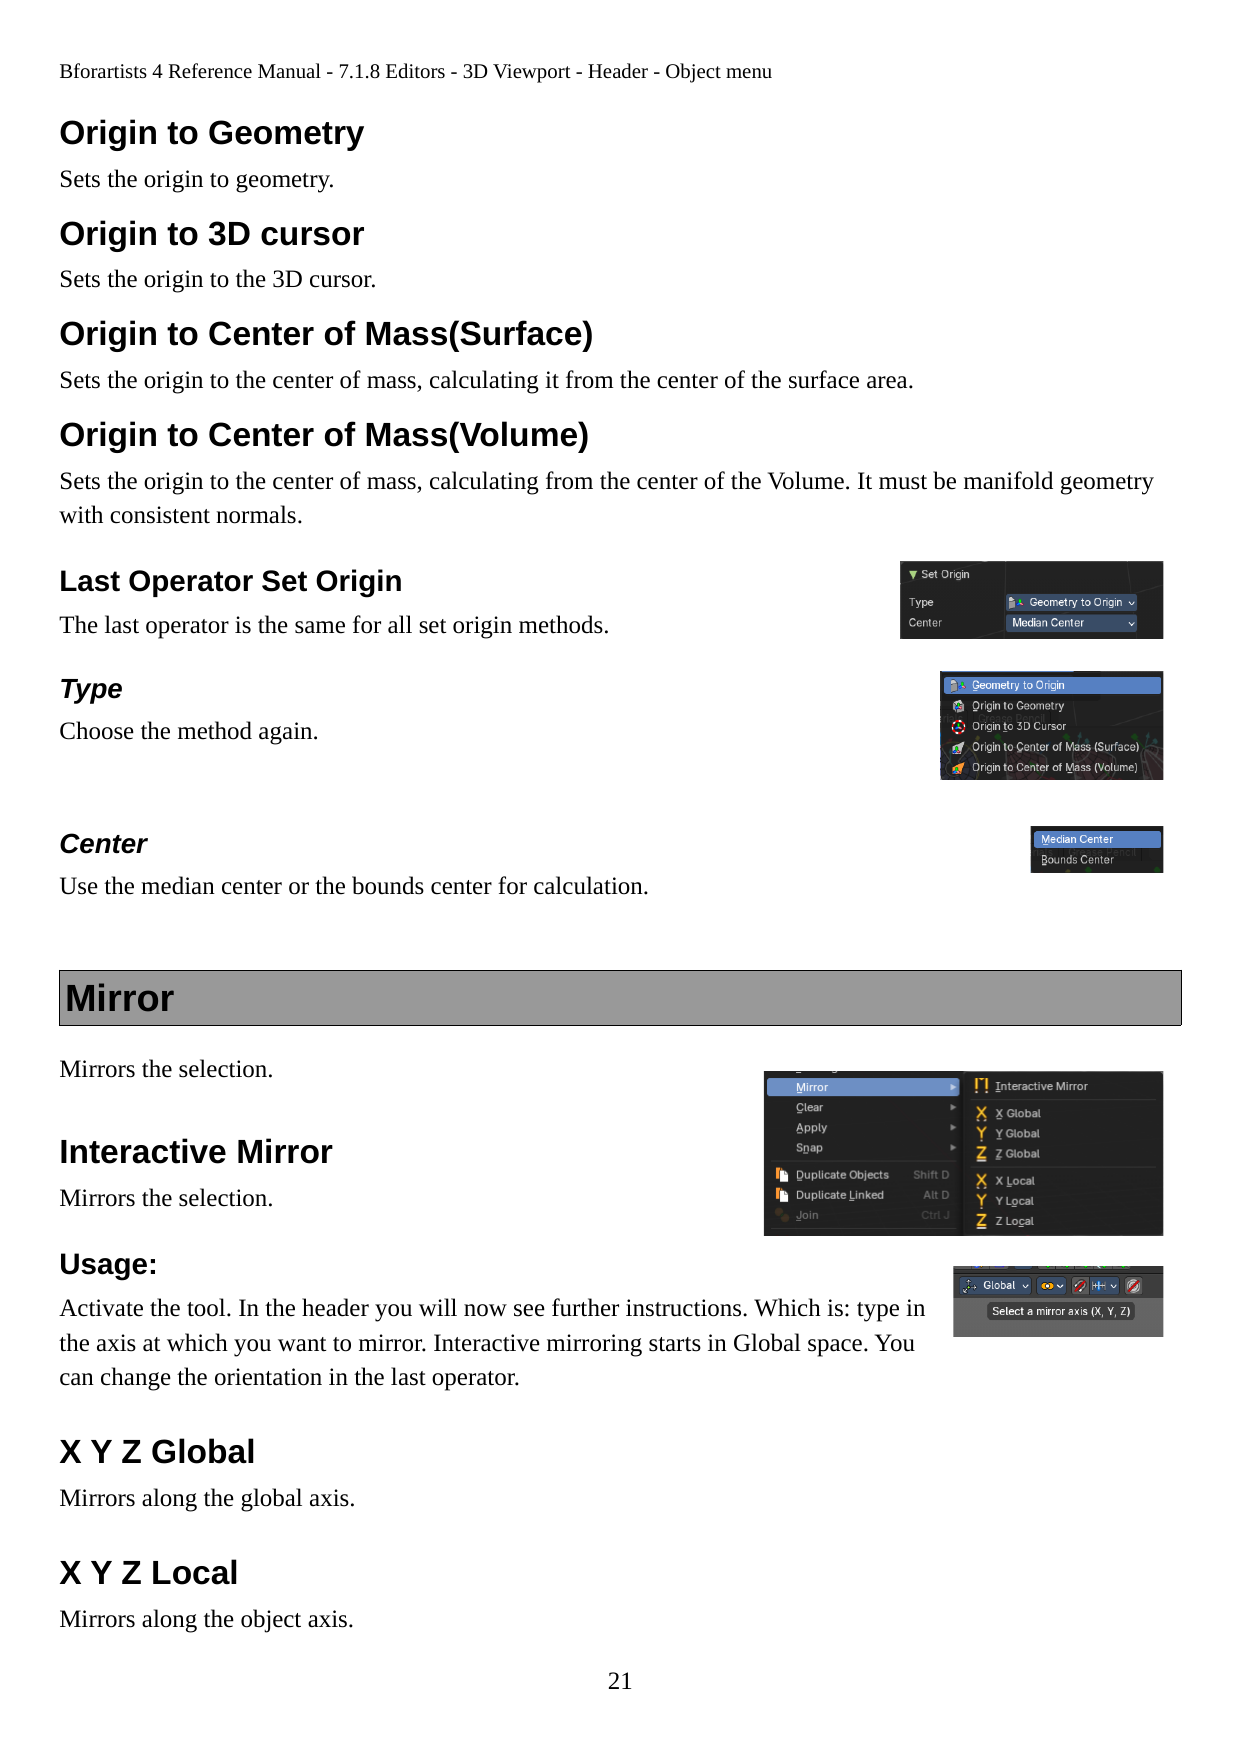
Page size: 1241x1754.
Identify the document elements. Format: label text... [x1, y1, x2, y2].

subtitle [1164, 1132, 1181, 1171]
picture [763, 1071, 1164, 1236]
subtitle [1164, 827, 1181, 859]
text Mirrors along the global axis. [59, 1483, 1181, 1512]
subtitle Origin to Center of Mass(Volume) [59, 415, 1181, 453]
text [1164, 716, 1181, 745]
text Choose the method again. [59, 716, 940, 745]
text Use the median center or the bounds center for calculation. [59, 871, 1181, 900]
subtitle [1164, 564, 1181, 598]
subtitle Interactive Mirror [59, 1132, 763, 1171]
text Activate the tool. In the header you will now see further instructions. Which is: type in the axis at which you want to mirror. Interactive mirroring starts in Global space. You can change the orientation in the last operator. [59, 1293, 1181, 1391]
picture [953, 1266, 1164, 1337]
text Sets the origin to the center of mass, calculating it from the center of the surface area. [59, 365, 1181, 394]
text The last operator is the same for all set origin methods. [59, 611, 900, 639]
text Sets the origin to the 3D cursor. [59, 264, 1181, 293]
table_header Mirror [60, 971, 1181, 1025]
subtitle Usage: [59, 1247, 1181, 1281]
picture [1030, 826, 1164, 873]
text Mirrors along the object axis. [59, 1604, 1181, 1633]
subtitle Last Operator Set Origin [59, 564, 900, 598]
picture [940, 671, 1164, 780]
picture [900, 561, 1164, 639]
subtitle Origin to Geometry [59, 113, 1181, 151]
subtitle Center [59, 827, 1030, 859]
subtitle Type [59, 672, 940, 704]
text Mirrors the selection. [59, 1054, 1181, 1082]
subtitle Origin to Center of Mass(Surface) [59, 314, 1181, 353]
text Sets the origin to the center of mass, calculating from the center of the Volume. It must be manifold geometry with consistent normals. [59, 466, 1181, 529]
text Sets the origin to geometry. [59, 164, 1181, 192]
subtitle Origin to 3D cursor [59, 213, 1181, 252]
subtitle X Y Z Local [59, 1553, 1181, 1592]
subtitle [1164, 672, 1181, 704]
text [1164, 1183, 1181, 1212]
text Mirrors the selection. [59, 1183, 763, 1212]
subtitle X Y Z Global [59, 1432, 1181, 1471]
